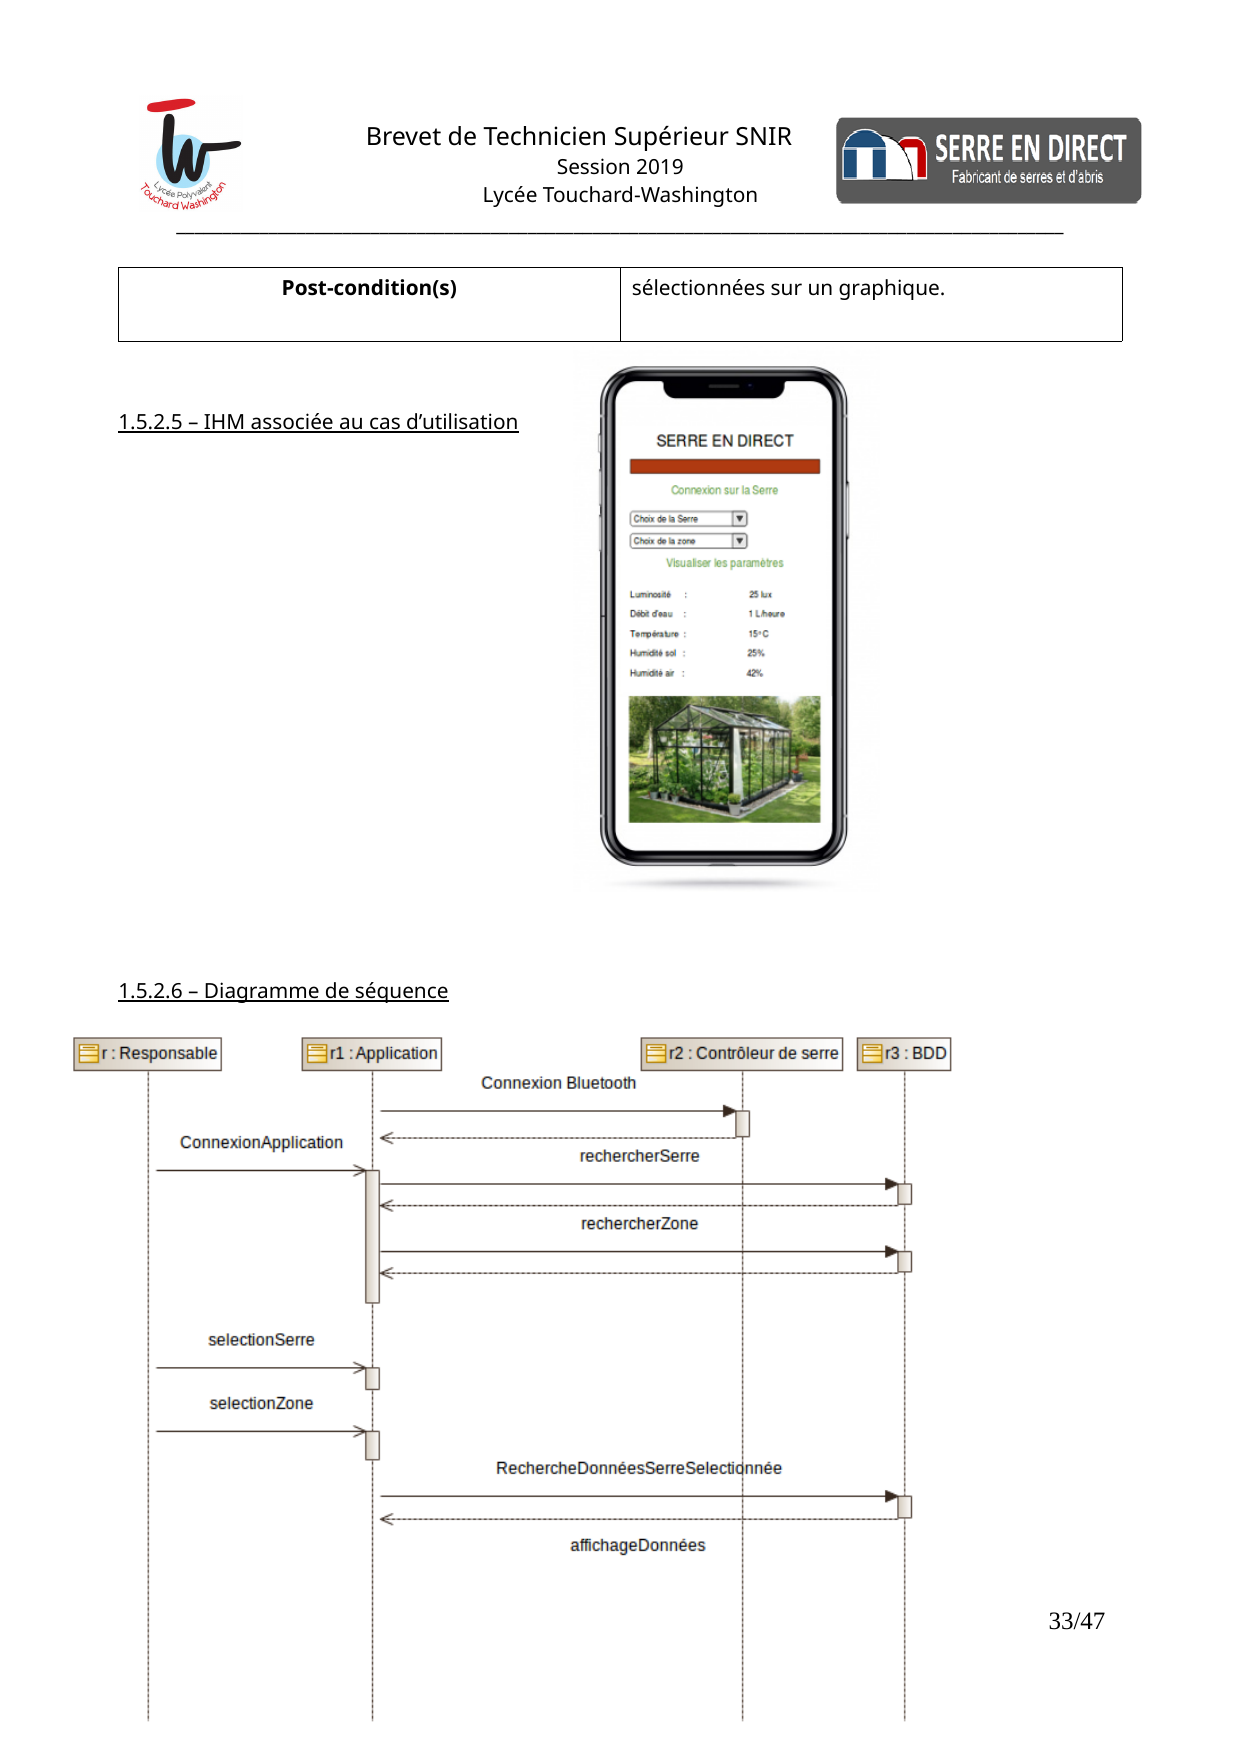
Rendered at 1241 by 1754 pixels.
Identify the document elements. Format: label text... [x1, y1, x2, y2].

subtitle 1.5.2.6 – Diagramme de séquence [118, 976, 1122, 1004]
table_cell Post-condition(s) [119, 268, 620, 341]
subtitle 1.5.2.5 – IHM associée au cas d’utilisation [118, 407, 573, 436]
table_cell sélectionnées sur un graphique. [621, 268, 1122, 341]
picture [573, 346, 880, 892]
picture [138, 95, 243, 212]
picture [60, 1024, 965, 1735]
subtitle [880, 407, 1122, 436]
picture [831, 115, 1145, 208]
